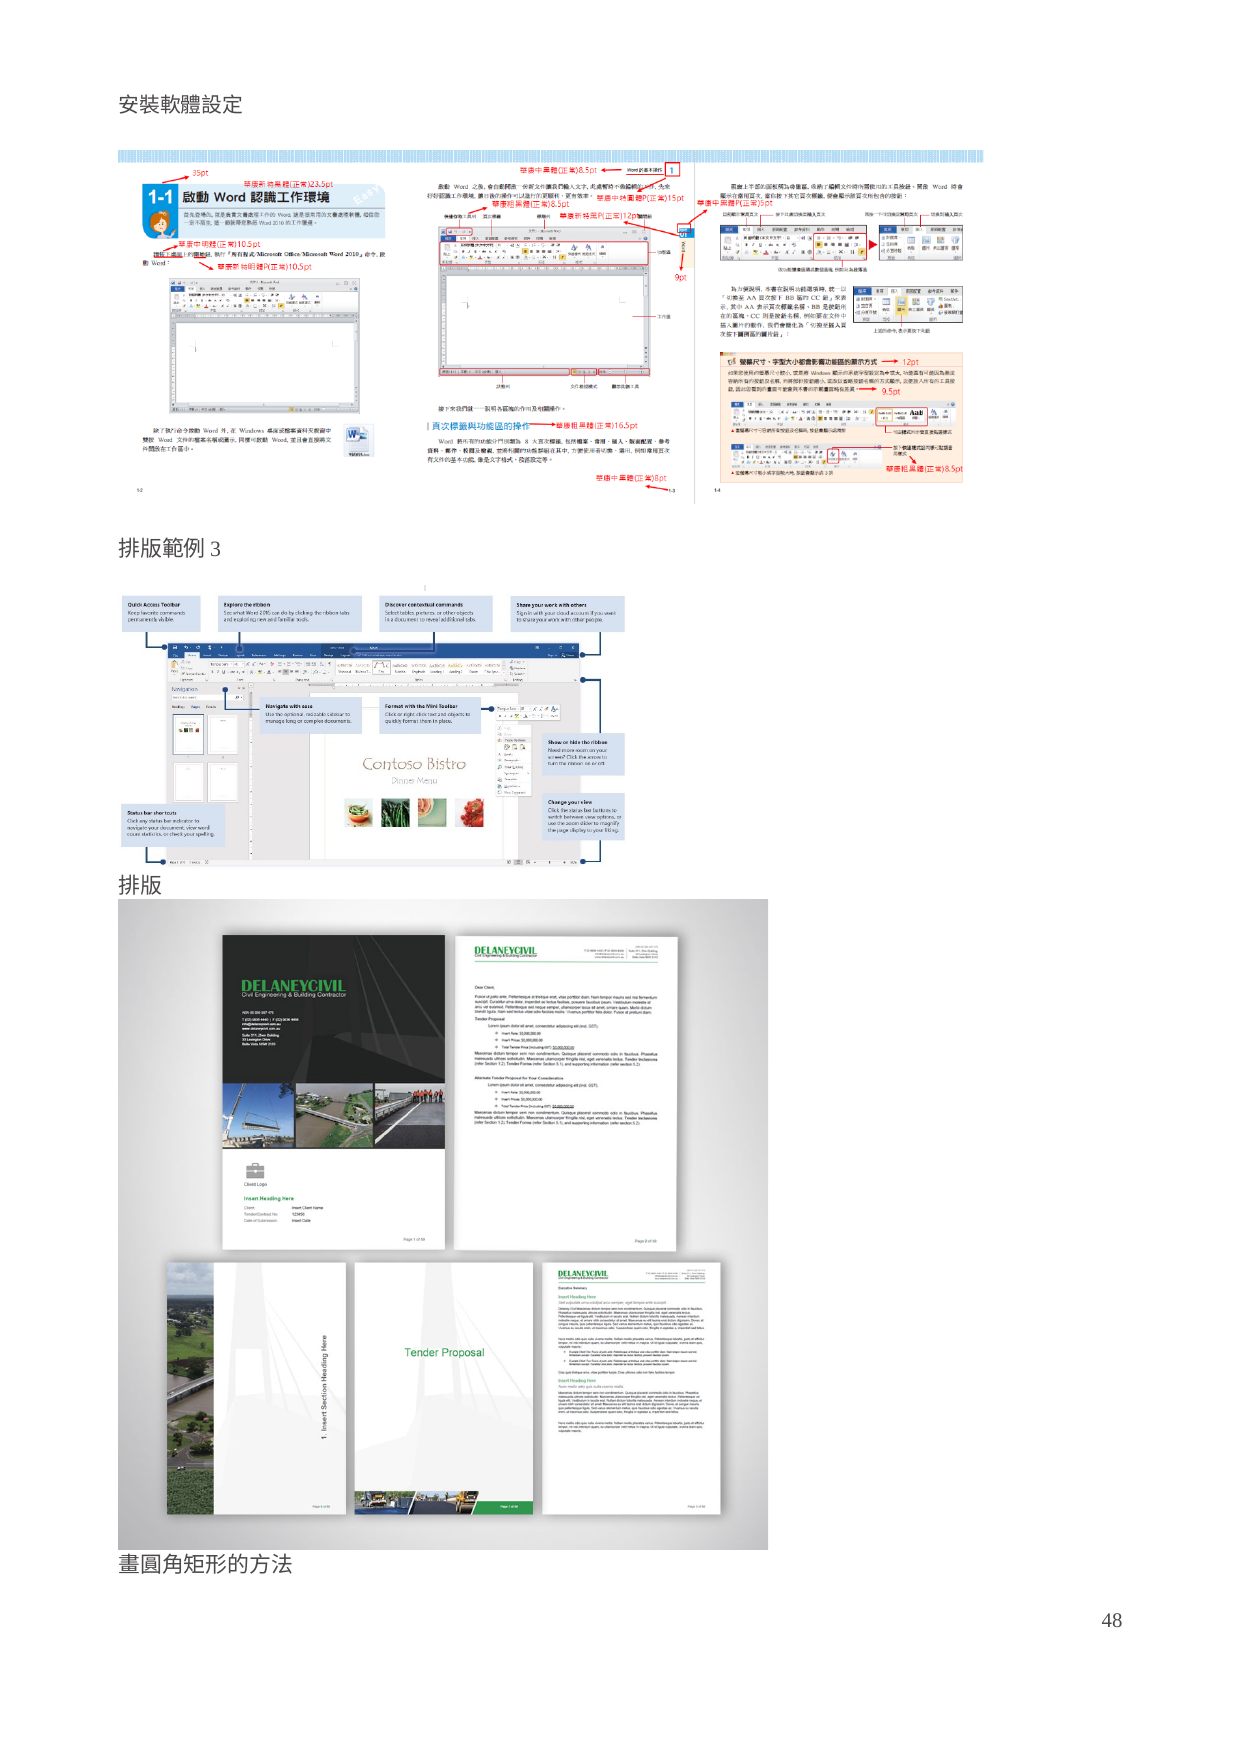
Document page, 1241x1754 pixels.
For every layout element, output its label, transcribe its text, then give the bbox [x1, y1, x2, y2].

text 畫圓角矩形的方法 [118, 1549, 1122, 1578]
text 排版範例3 [118, 533, 1122, 562]
text 排版 [118, 870, 1122, 899]
